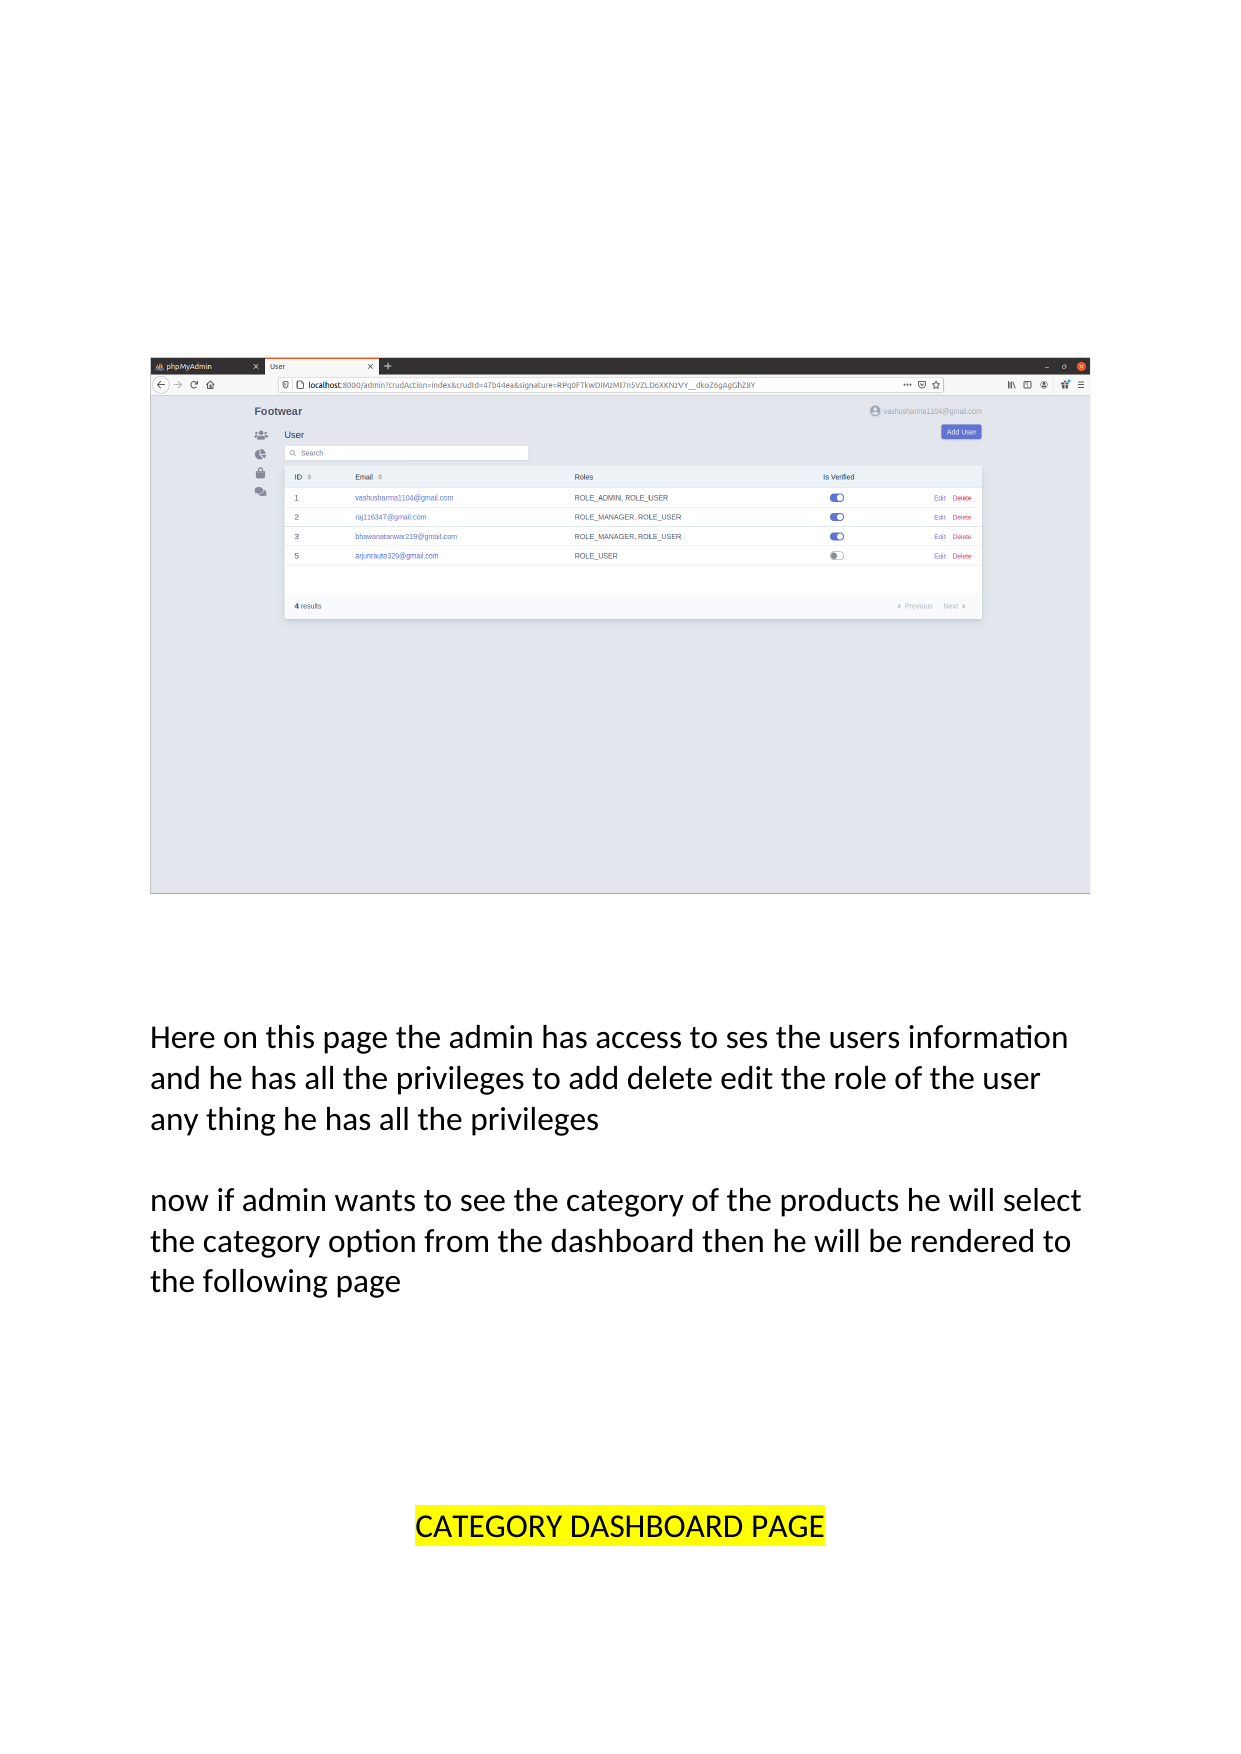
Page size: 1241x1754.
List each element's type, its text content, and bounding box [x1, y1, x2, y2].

list now if admin wants to see the category of the products he will select the category option from the dashboard then he will be rendered to the following page [150, 1179, 1090, 1301]
list Here on this page the admin has access to ses the users information and he has all the privileges to add delete edit the role of the user any thing he has all the privileges [150, 1016, 1090, 1138]
list CATEGORY DASHBOARD PAGE [150, 1505, 1090, 1546]
picture [150, 357, 1091, 894]
